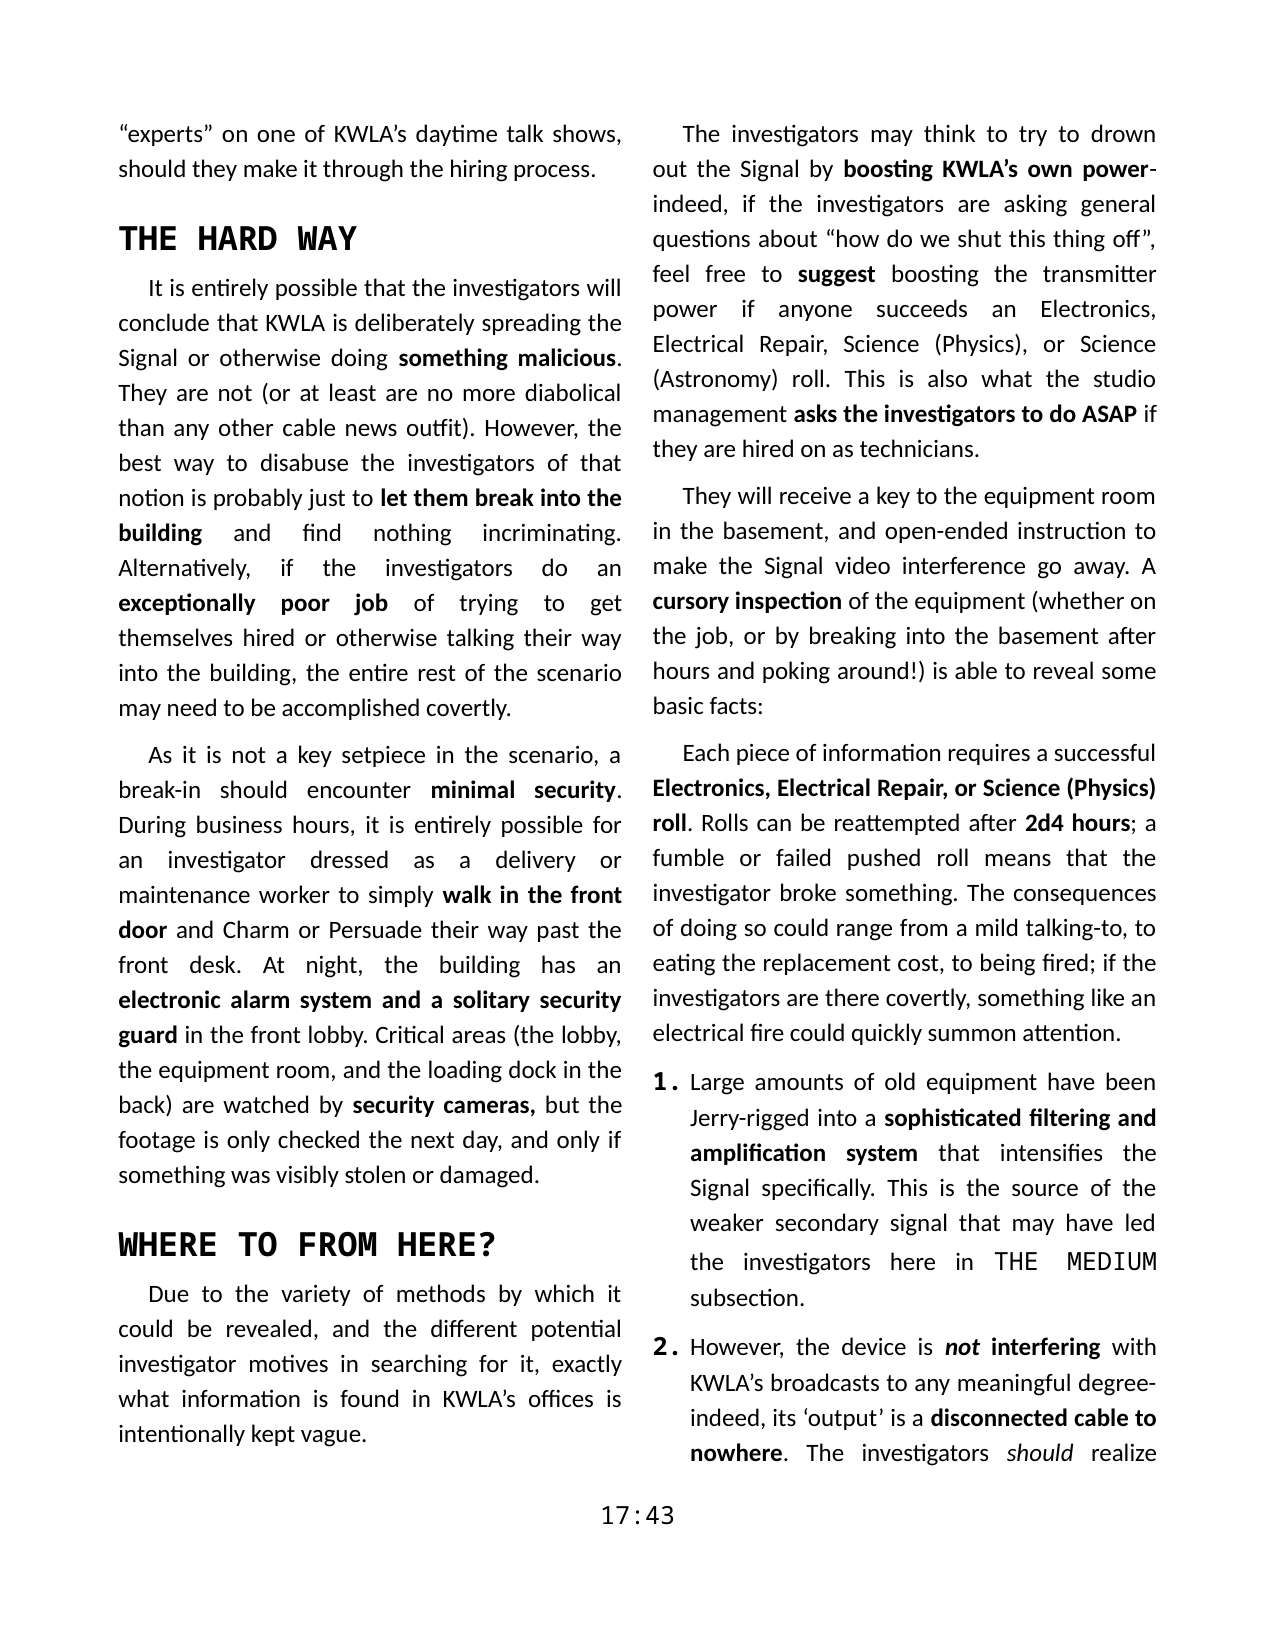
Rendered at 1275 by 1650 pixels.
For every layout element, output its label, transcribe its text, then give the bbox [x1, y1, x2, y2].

list However, the device is not interfering with KWLA’s broadcasts to any meaningful degree- indeed, its ‘output’ is a disconnected cable to nowhere. The investigators should realize that the cable carries a purified version of the Signal and plugging it into any sort of display –or, worse, KWLA’s main transmitter– would be a very bad idea… the Feds [28] will probably intervene to prevent anything catastrophic from happening, but the investigators probably won’t like how they pursue those deemed responsible… [652, 1329, 1157, 1468]
text Due to the variety of methods by which it could be revealed, and the different potential investigator motives in searching for it, exactly what information is found in KWLA’s offices is intentionally kept vague. [118, 1279, 622, 1449]
text It is entirely possible that the investigators will conclude that KWLA is deliberately spreading the Signal or otherwise doing something malicious. They are not (or at least are no more diabolical than any other cable news outfit). However, the best way to disabuse the investigators of that notion is probably just to let them break into the building and find nothing incriminating. Alternatively, if the investigators do an exceptionally poor job of trying to get themselves hired or otherwise talking their way into the building, the entire rest of the scenario may need to be accomplished covertly. [118, 272, 622, 723]
text The investigators may think to try to drown out the Signal by boosting KWLA’s own power- indeed, if the investigators are asking general questions about “how do we shut this thing off”, feel free to suggest boosting the transmitter power if anyone succeeds an Electronics, Electrical Repair, Science (Physics), or Science (Astronomy) roll. This is also what the studio management asks the investigators to do ASAP if they are hired on as technicians. [652, 118, 1157, 464]
text “experts” on one of KWLA’s daytime talk shows, should they make it through the hiring process. [118, 118, 622, 184]
subtitle THE HARD WAY [118, 215, 622, 260]
list Large amounts of old equipment have been Jerry-rigged into a sophisticated filtering and amplification system that intensifies the Signal specifically. This is the source of the weaker secondary signal that may have led the investigators here in THE MEDIUM subsection. [652, 1064, 1157, 1312]
text As it is not a key setpiece in the scenario, a break-in should encounter minimal security. During business hours, it is entirely possible for an investigator dressed as a delivery or maintenance worker to simply walk in the front door and Charm or Persuade their way past the front desk. At night, the building has an electronic alarm system and a solitary security guard in the front lobby. Critical areas (the lobby, the equipment room, and the loading dock in the back) are watched by security cameras, but the footage is only checked the next day, and only if something was visibly stolen or damaged. [118, 739, 622, 1190]
subtitle WHERE TO FROM HERE? [118, 1221, 622, 1267]
text Each piece of information requires a successful Electronics, Electrical Repair, or Science (Physics) roll. Rolls can be reattempted after 2d4 hours; a fumble or failed pushed roll means that the investigator broke something. The consequences of doing so could range from a mild talking-to, to eating the replacement cost, to being fired; if the investigators are there covertly, something like an electrical fire could quickly summon attention. [652, 737, 1157, 1048]
text They will receive a key to the equipment room in the basement, and open-ended instruction to make the Signal video interference go away. A cursory inspection of the equipment (whether on the job, or by breaking into the basement after hours and poking around!) is able to reveal some basic facts: [652, 480, 1157, 721]
